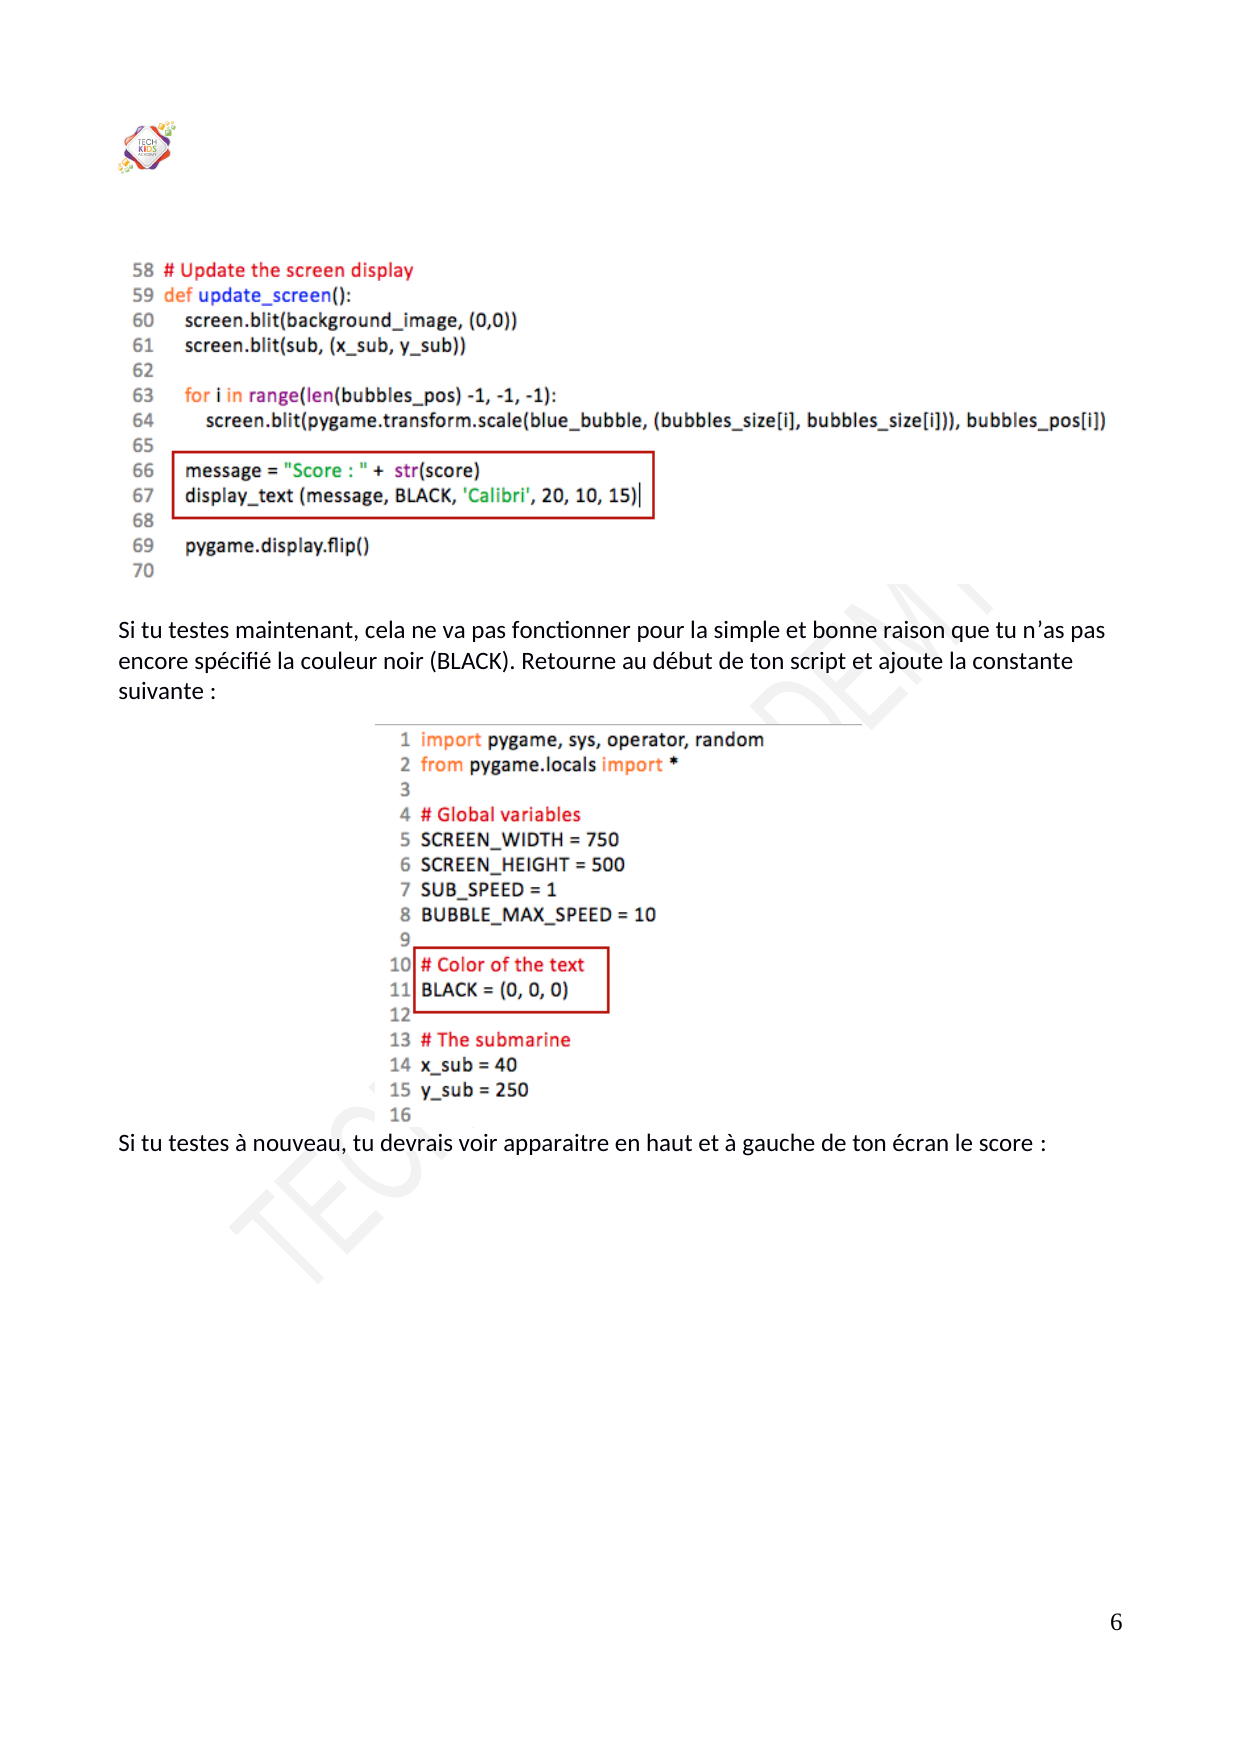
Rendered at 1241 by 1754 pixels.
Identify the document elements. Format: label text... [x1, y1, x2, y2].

text Si tu testes à nouveau, tu devrais voir apparaitre en haut et à gauche de ton écran le score : [422, 1096, 1122, 1157]
text Si tu testes maintenant, cela ne va pas fonctionner pour la simple et bonne raison que tu n’as pas encore spécifié la couleur noir (BLACK). Retourne au début de ton script et ajoute la constante suivante : [118, 614, 1122, 706]
text Si tu testes à nouveau, tu devrais voir apparaitre en haut et à gauche de ton écran le score : [342, 1118, 437, 1157]
picture [118, 118, 176, 176]
picture [118, 252, 1109, 584]
picture [375, 724, 863, 1127]
text Si tu testes à nouveau, tu devrais voir apparaitre en haut et à gauche de ton écran le score : [118, 1096, 375, 1157]
